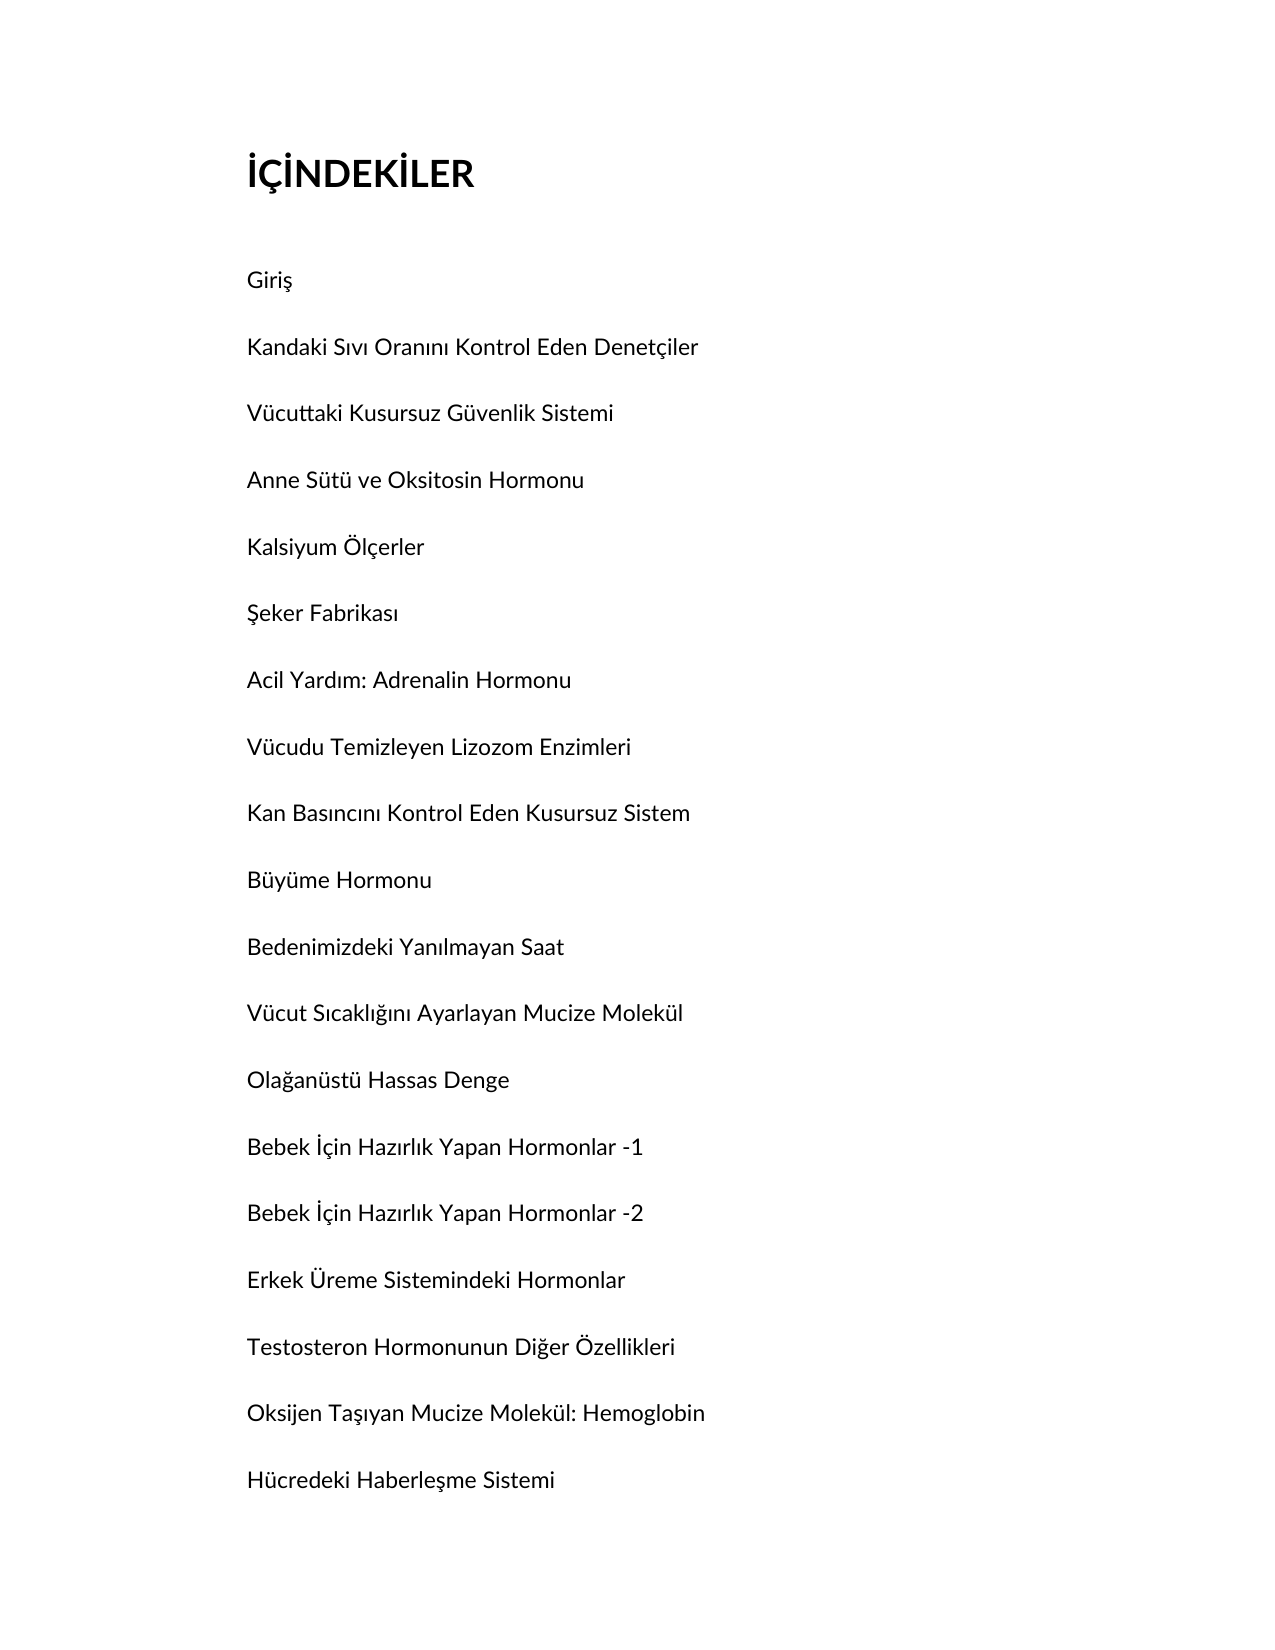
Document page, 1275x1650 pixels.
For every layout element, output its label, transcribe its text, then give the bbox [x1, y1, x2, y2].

text Oksijen Taşıyan Mucize Molekül: Hemoglobin [187, 1395, 1070, 1428]
text Kalsiyum Ölçerler [187, 528, 1070, 562]
text Giriş [187, 262, 1070, 295]
text Bebek İçin Hazırlık Yapan Hormonlar -2 [187, 1195, 1070, 1228]
text Hücredeki Haberleşme Sistemi [187, 1462, 1070, 1495]
text Anne Sütü ve Oksitosin Hormonu [187, 462, 1070, 495]
text İÇİNDEKİLER [187, 150, 1070, 195]
text Vücuttaki Kusursuz Güvenlik Sistemi [187, 395, 1070, 428]
text Vücudu Temizleyen Lizozom Enzimleri [187, 728, 1070, 762]
text Şeker Fabrikası [187, 595, 1070, 628]
text Kandaki Sıvı Oranını Kontrol Eden Denetçiler [187, 328, 1070, 362]
text Kan Basıncını Kontrol Eden Kusursuz Sistem [187, 795, 1070, 828]
text Bedenimizdeki Yanılmayan Saat [187, 928, 1070, 962]
text Olağanüstü Hassas Denge [187, 1062, 1070, 1095]
text Büyüme Hormonu [187, 862, 1070, 895]
text Bebek İçin Hazırlık Yapan Hormonlar -1 [187, 1128, 1070, 1162]
text Testosteron Hormonunun Diğer Özellikleri [187, 1328, 1070, 1362]
text Acil Yardım: Adrenalin Hormonu [187, 662, 1070, 695]
text Vücut Sıcaklığını Ayarlayan Mucize Molekül [187, 995, 1070, 1028]
text Erkek Üreme Sistemindeki Hormonlar [187, 1262, 1070, 1295]
